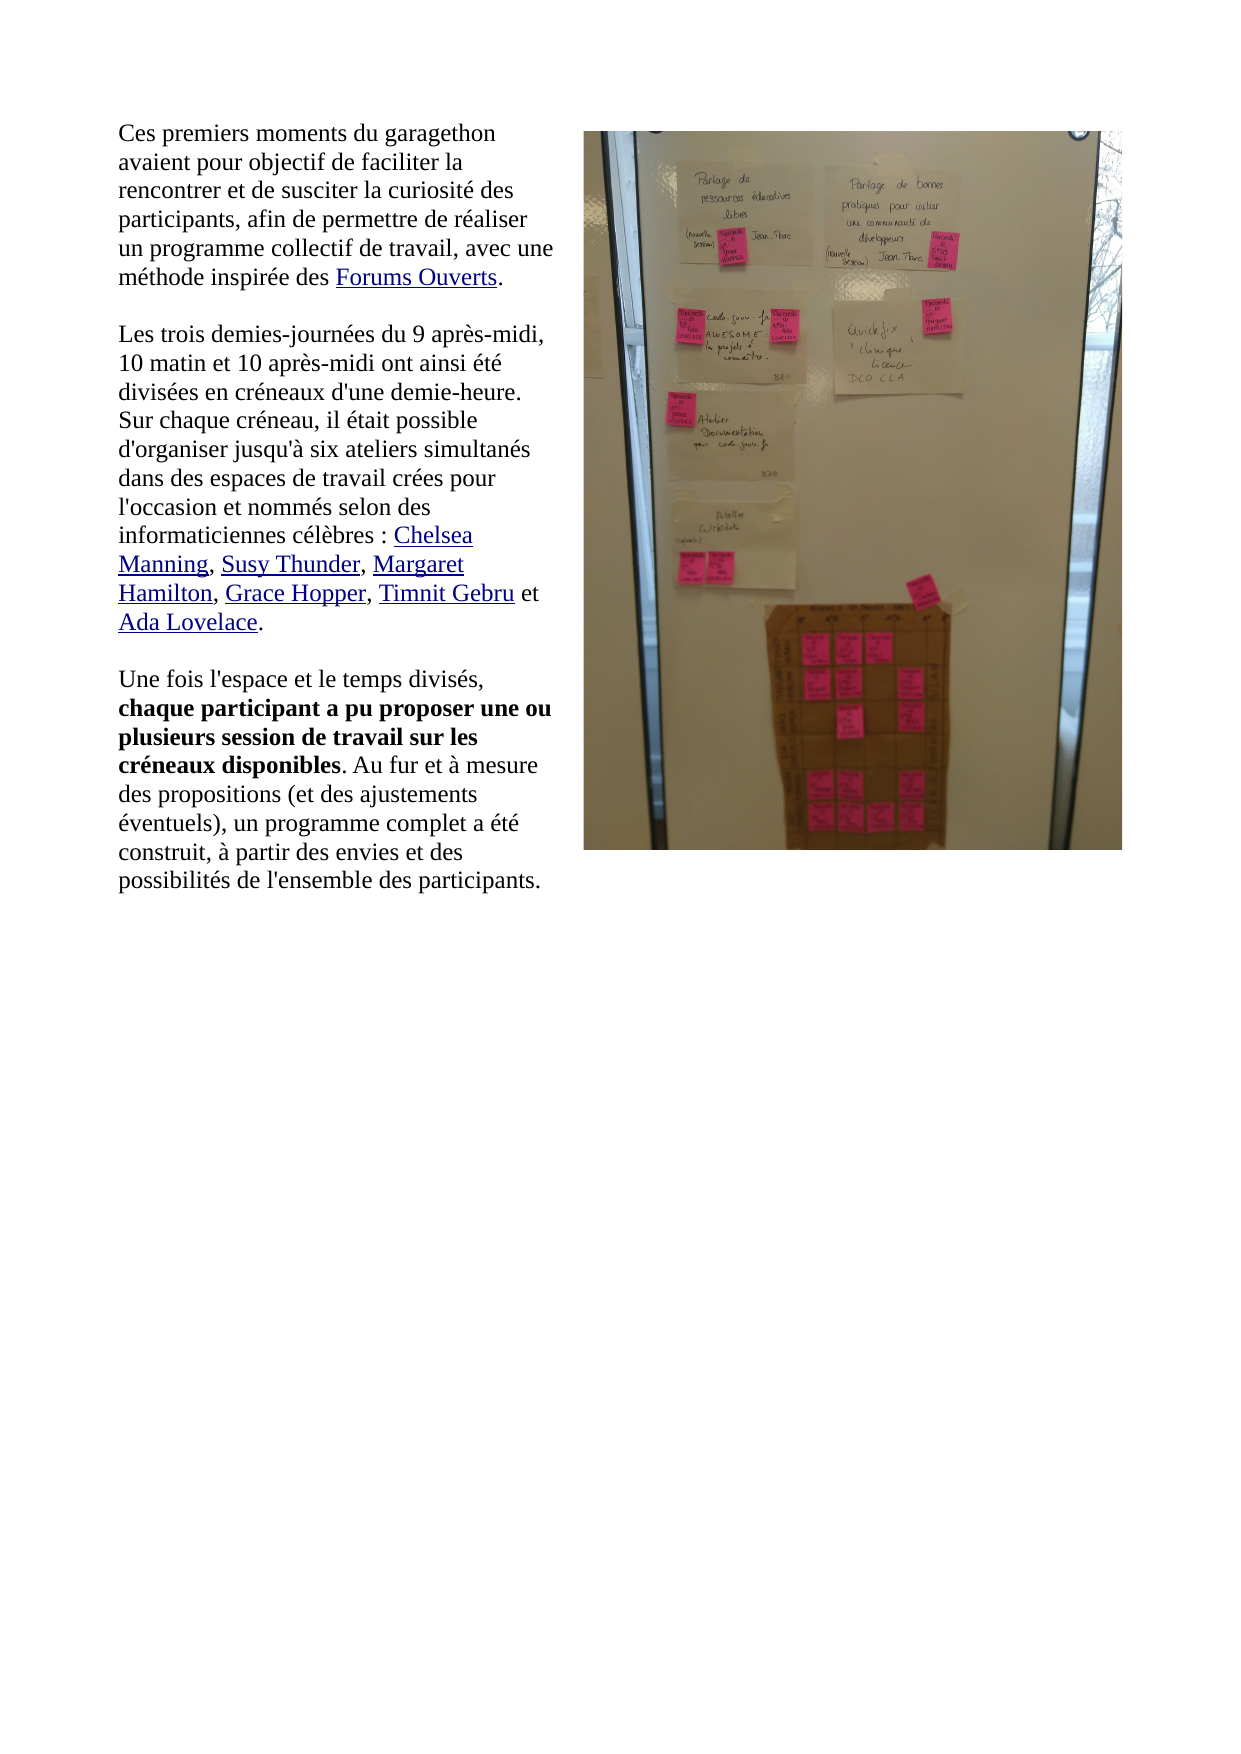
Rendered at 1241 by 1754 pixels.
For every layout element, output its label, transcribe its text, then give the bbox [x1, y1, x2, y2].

picture [583, 131, 1123, 850]
text Les trois demies-journées du 9 après-midi, 10 matin et 10 après-midi ont ainsi été divisées en créneaux d'une demie-heure. Sur chaque créneau, il était possible d'organiser jusqu'à six ateliers simultanés dans des espaces de travail crées pour l'occasion et nommés selon des informaticiennes célèbres : Chelsea Manning, Susy Thunder, Margaret Hamilton, Grace Hopper, Timnit Gebru et Ada Lovelace. [118, 319, 583, 636]
text Une fois l'espace et le temps divisés, chaque participant a pu proposer une ou plusieurs session de travail sur les créneaux disponibles. Au fur et à mesure des propositions (et des ajustements éventuels), un programme complet a été construit, à partir des envies et des possibilités de l'ensemble des participants. [118, 664, 1122, 894]
text Ces premiers moments du garagethon avaient pour objectif de faciliter la rencontrer et de susciter la curiosité des participants, afin de permettre de réaliser un programme collectif de travail, avec une méthode inspirée des Forums Ouverts. [118, 118, 1122, 291]
